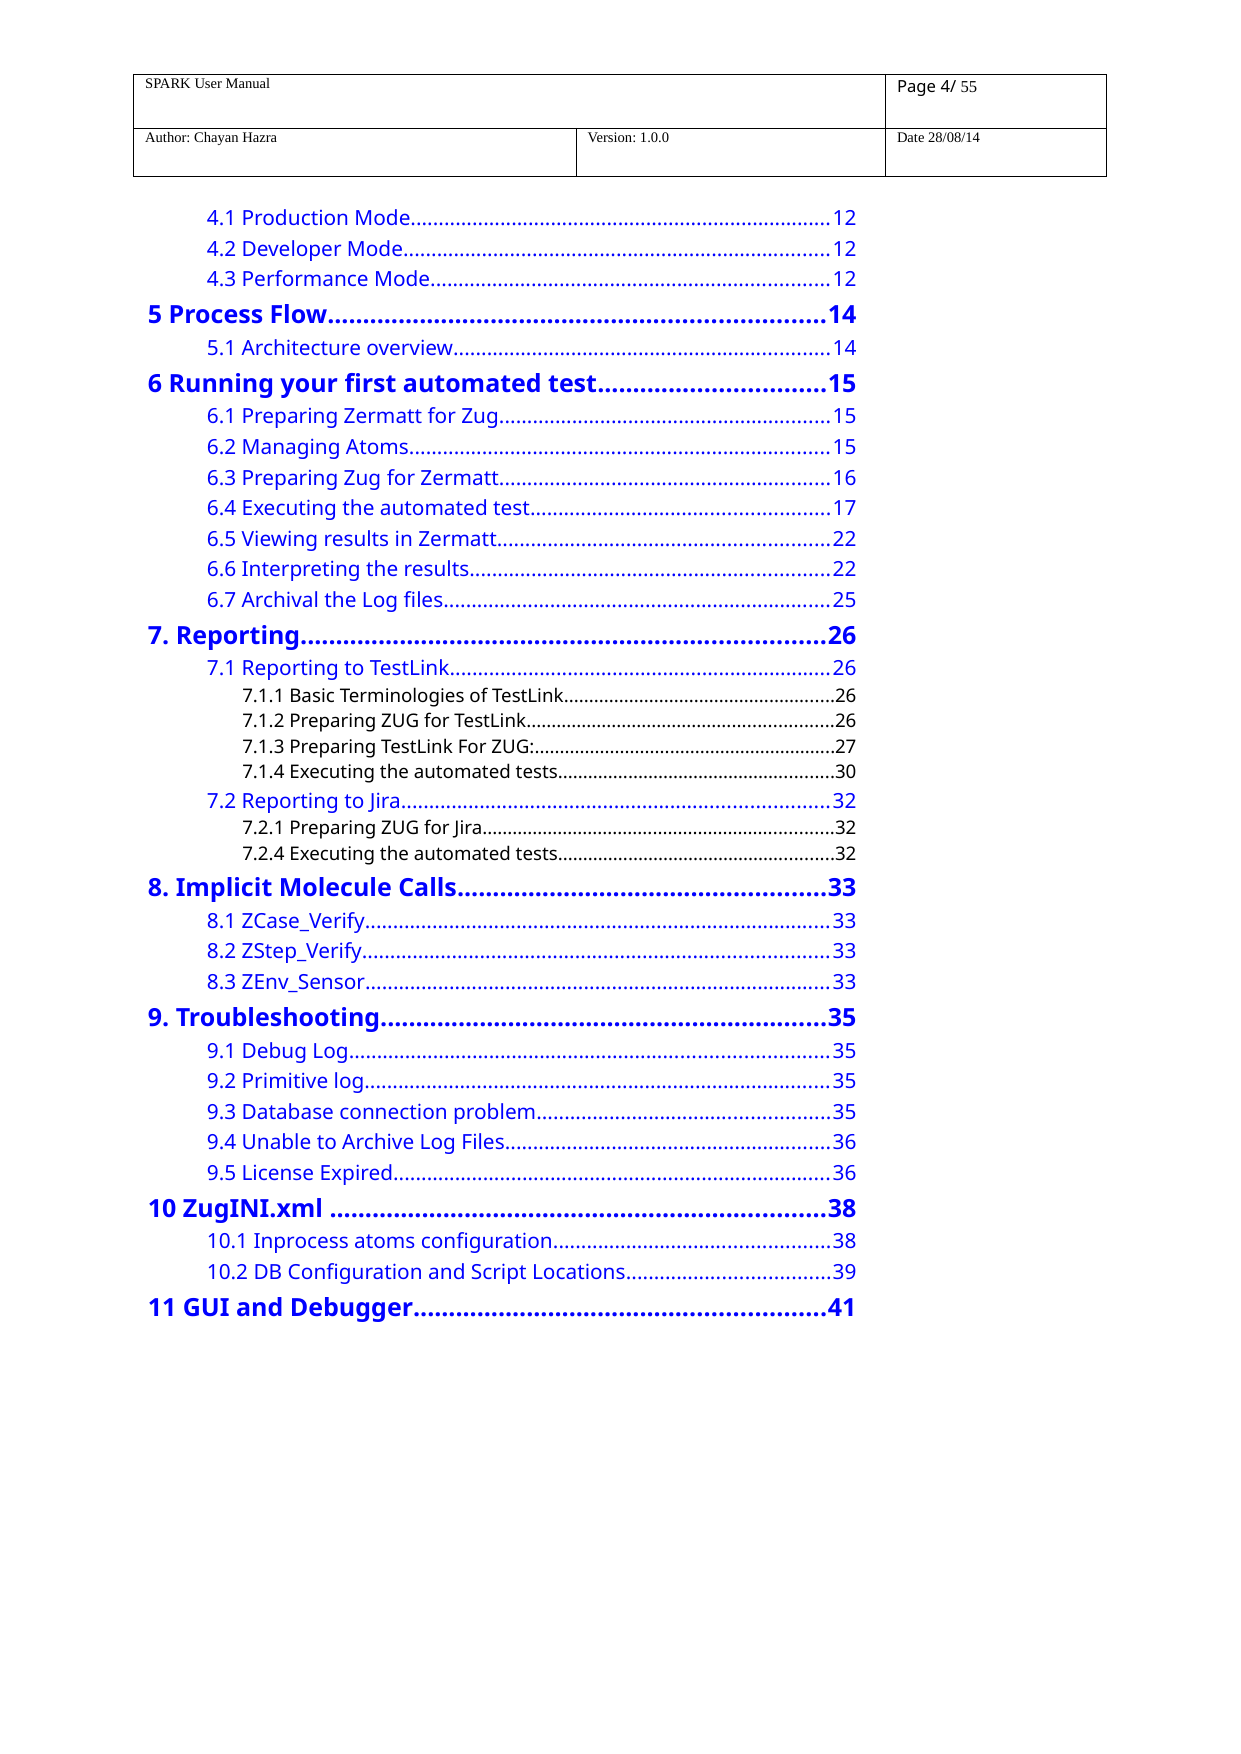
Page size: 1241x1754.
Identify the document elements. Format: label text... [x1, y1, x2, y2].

subtitle 10.1 Inprocess atoms configuration 38 [207, 1227, 856, 1255]
subtitle 6.1 Preparing Zermatt for Zug 15 [207, 402, 856, 430]
subtitle 9.5 License Expired 36 [207, 1158, 856, 1186]
subtitle 7.1.2 Preparing ZUG for TestLink 26 [242, 707, 856, 733]
subtitle 10.2 DB Configuration and Script Locations 39 [207, 1257, 856, 1286]
subtitle 7.1.3 Preparing TestLink For ZUG: 27 [242, 733, 856, 758]
subtitle 7.1 Reporting to TestLink 26 [207, 653, 856, 682]
text 6 Running your first automated test 15 [148, 366, 856, 399]
subtitle 7.1.1 Basic Terminologies of TestLink 26 [242, 682, 856, 707]
text 10 ZugINI.xml 38 [148, 1190, 856, 1224]
subtitle 6.3 Preparing Zug for Zermatt 16 [207, 463, 856, 491]
subtitle 6.6 Interpreting the results 22 [207, 554, 856, 583]
subtitle 7.1.4 Executing the automated tests 30 [242, 758, 856, 784]
subtitle 7.2.1 Preparing ZUG for Jira 32 [242, 814, 856, 840]
subtitle 9.1 Debug Log 35 [207, 1036, 856, 1064]
subtitle 8.1 ZCase_Verify 33 [207, 906, 856, 934]
text 11 GUI and Debugger 41 [148, 1290, 856, 1324]
subtitle 8.2 ZStep_Verify 33 [207, 936, 856, 965]
subtitle 9.4 Unable to Archive Log Files 36 [207, 1127, 856, 1156]
subtitle 6.2 Managing Atoms 15 [207, 432, 856, 461]
subtitle 4.1 Production Mode 12 [207, 203, 856, 232]
subtitle 6.5 Viewing results in Zermatt 22 [207, 524, 856, 552]
subtitle 5.1 Architecture overview 14 [207, 333, 856, 361]
subtitle 8.3 ZEnv_Sensor 33 [207, 967, 856, 995]
subtitle 7.2.4 Executing the automated tests 32 [242, 840, 856, 866]
text 8. Implicit Molecule Calls 33 [148, 870, 856, 904]
text 7. Reporting 26 [148, 617, 856, 651]
subtitle 9.3 Database connection problem 35 [207, 1097, 856, 1125]
subtitle 7.2 Reporting to Jira 32 [207, 786, 856, 814]
text 9. Troubleshooting 35 [148, 999, 856, 1034]
subtitle 6.4 Executing the automated test 17 [207, 493, 856, 522]
subtitle 9.2 Primitive log 35 [207, 1066, 856, 1095]
subtitle 4.3 Performance Mode 12 [207, 264, 856, 293]
subtitle 6.7 Archival the Log files 25 [207, 585, 856, 613]
text 5 Process Flow 14 [148, 297, 856, 331]
subtitle 4.2 Developer Mode 12 [207, 234, 856, 262]
